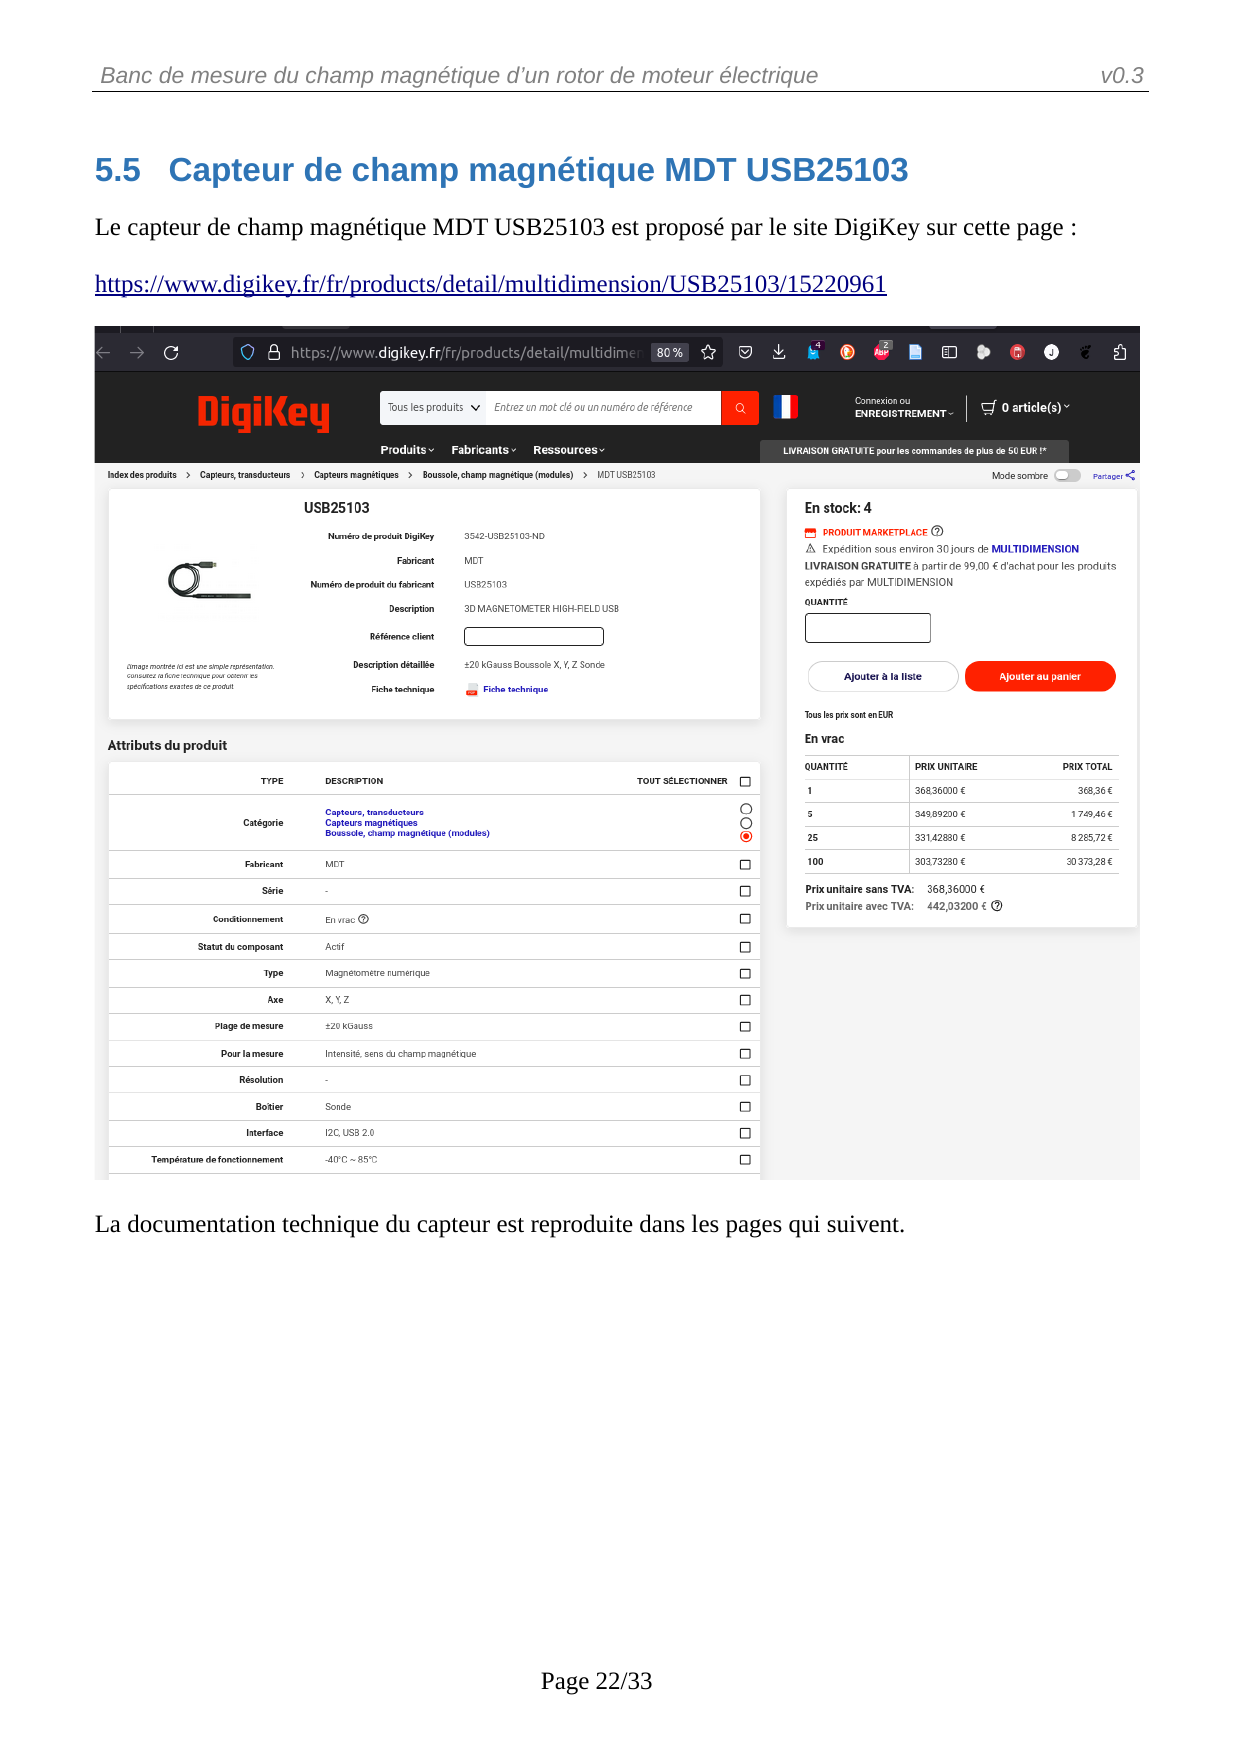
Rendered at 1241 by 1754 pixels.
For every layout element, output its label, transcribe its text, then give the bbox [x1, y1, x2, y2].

text Le capteur de champ magnétique MDT USB25103 est proposé par le site DigiKey sur cette page : [94, 212, 1146, 240]
picture [94, 326, 1140, 1180]
text La documentation technique du capteur est reproduite dans les pages qui suivent. [94, 1209, 1146, 1237]
text https://www.digikey.fr/fr/products/detail/multidimension/USB25103/15220961 [94, 269, 1146, 298]
subtitle Capteur de champ magnétique MDT USB25103 [94, 149, 1146, 188]
